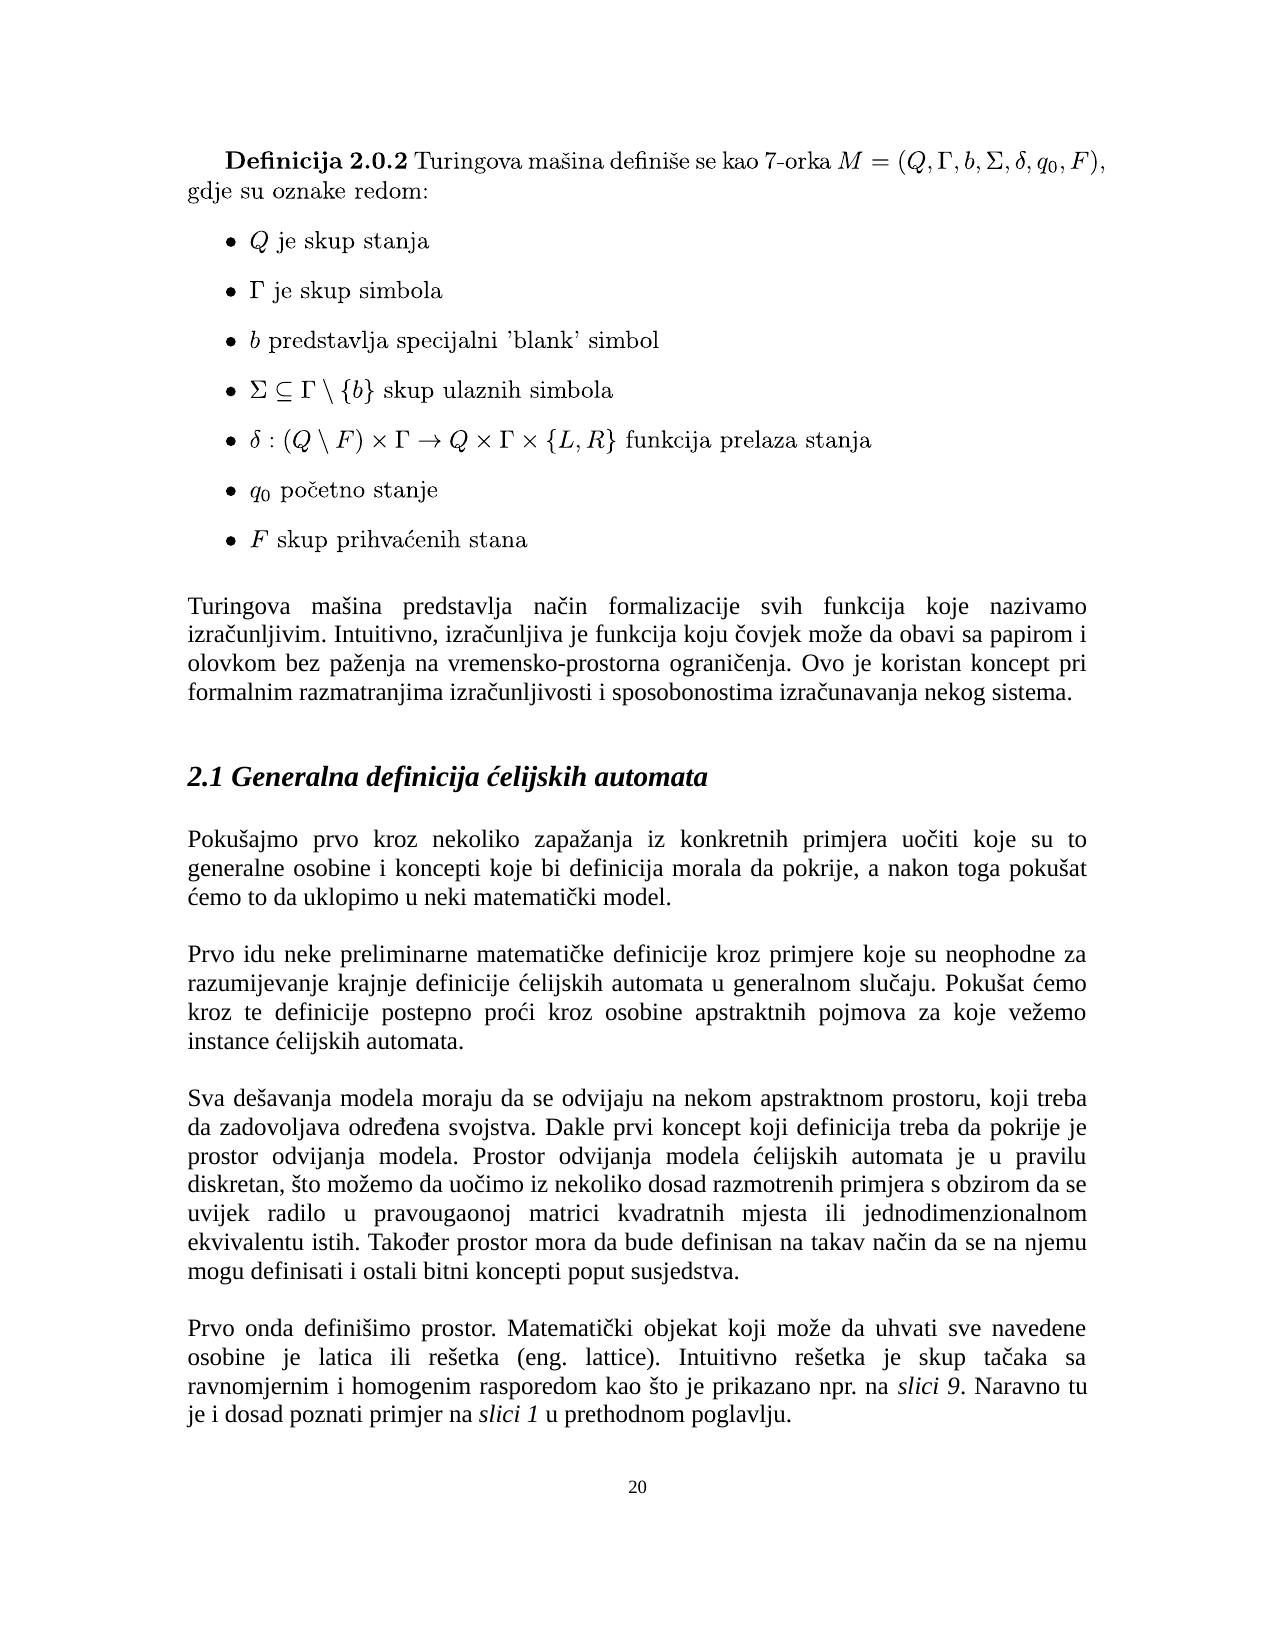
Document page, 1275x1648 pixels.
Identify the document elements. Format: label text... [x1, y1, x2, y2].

text Prvo onda definišimo prostor. Matematički objekat koji može da uhvati sve navedene osobine je latica ili rešetka (eng. lattice). Intuitivno rešetka je skup tačaka sa ravnomjernim i homogenim rasporedom kao što je prikazano npr. na slici 9. Naravno tu je i dosad poznati primjer na slici 1 u prethodnom poglavlju. [187, 1313, 1088, 1428]
text Prvo idu neke preliminarne matematičke definicije kroz primjere koje su neophodne za razumijevanje krajnje definicije ćelijskih automata u generalnom slučaju. Pokušat ćemo kroz te definicije postepno proći kroz osobine apstraktnih pojmova za koje vežemo instance ćelijskih automata. [187, 939, 1088, 1054]
text Sva dešavanja modela moraju da se odvijaju na nekom apstraktnom prostoru, koji treba da zadovoljava određena svojstva. Dakle prvi koncept koji definicija treba da pokrije je prostor odvijanja modela. Prostor odvijanja modela ćelijskih automata je u pravilu diskretan, što možemo da uočimo iz nekoliko dosad razmotrenih primjera s obzirom da se uvijek radilo u pravougaonoj matrici kvadratnih mjesta ili jednodimenzionalnom ekvivalentu istih. Također prostor mora da bude definisan na takav način da se na njemu mogu definisati i ostali bitni koncepti poput susjedstva. [187, 1083, 1088, 1284]
text Pokušajmo prvo kroz nekoliko zapažanja iz konkretnih primjera uočiti koje su to generalne osobine i koncepti koje bi definicija morala da pokrije, a nakon toga pokušat ćemo to da uklopimo u neki matematički model. [187, 824, 1088, 911]
text Turingova mašina predstavlja način formalizacije svih funkcija koje nazivamo izračunljivim. Intuitivno, izračunljiva je funkcija koju čovjek može da obavi sa papirom i olovkom bez paženja na vremensko-prostorna ograničenja. Ovo je koristan koncept pri formalnim razmatranjima izračunljivosti i sposobonostima izračunavanja nekog sistema. [187, 591, 1088, 706]
subtitle 2.1 Generalna definicija ćelijskih automata [187, 759, 1088, 793]
